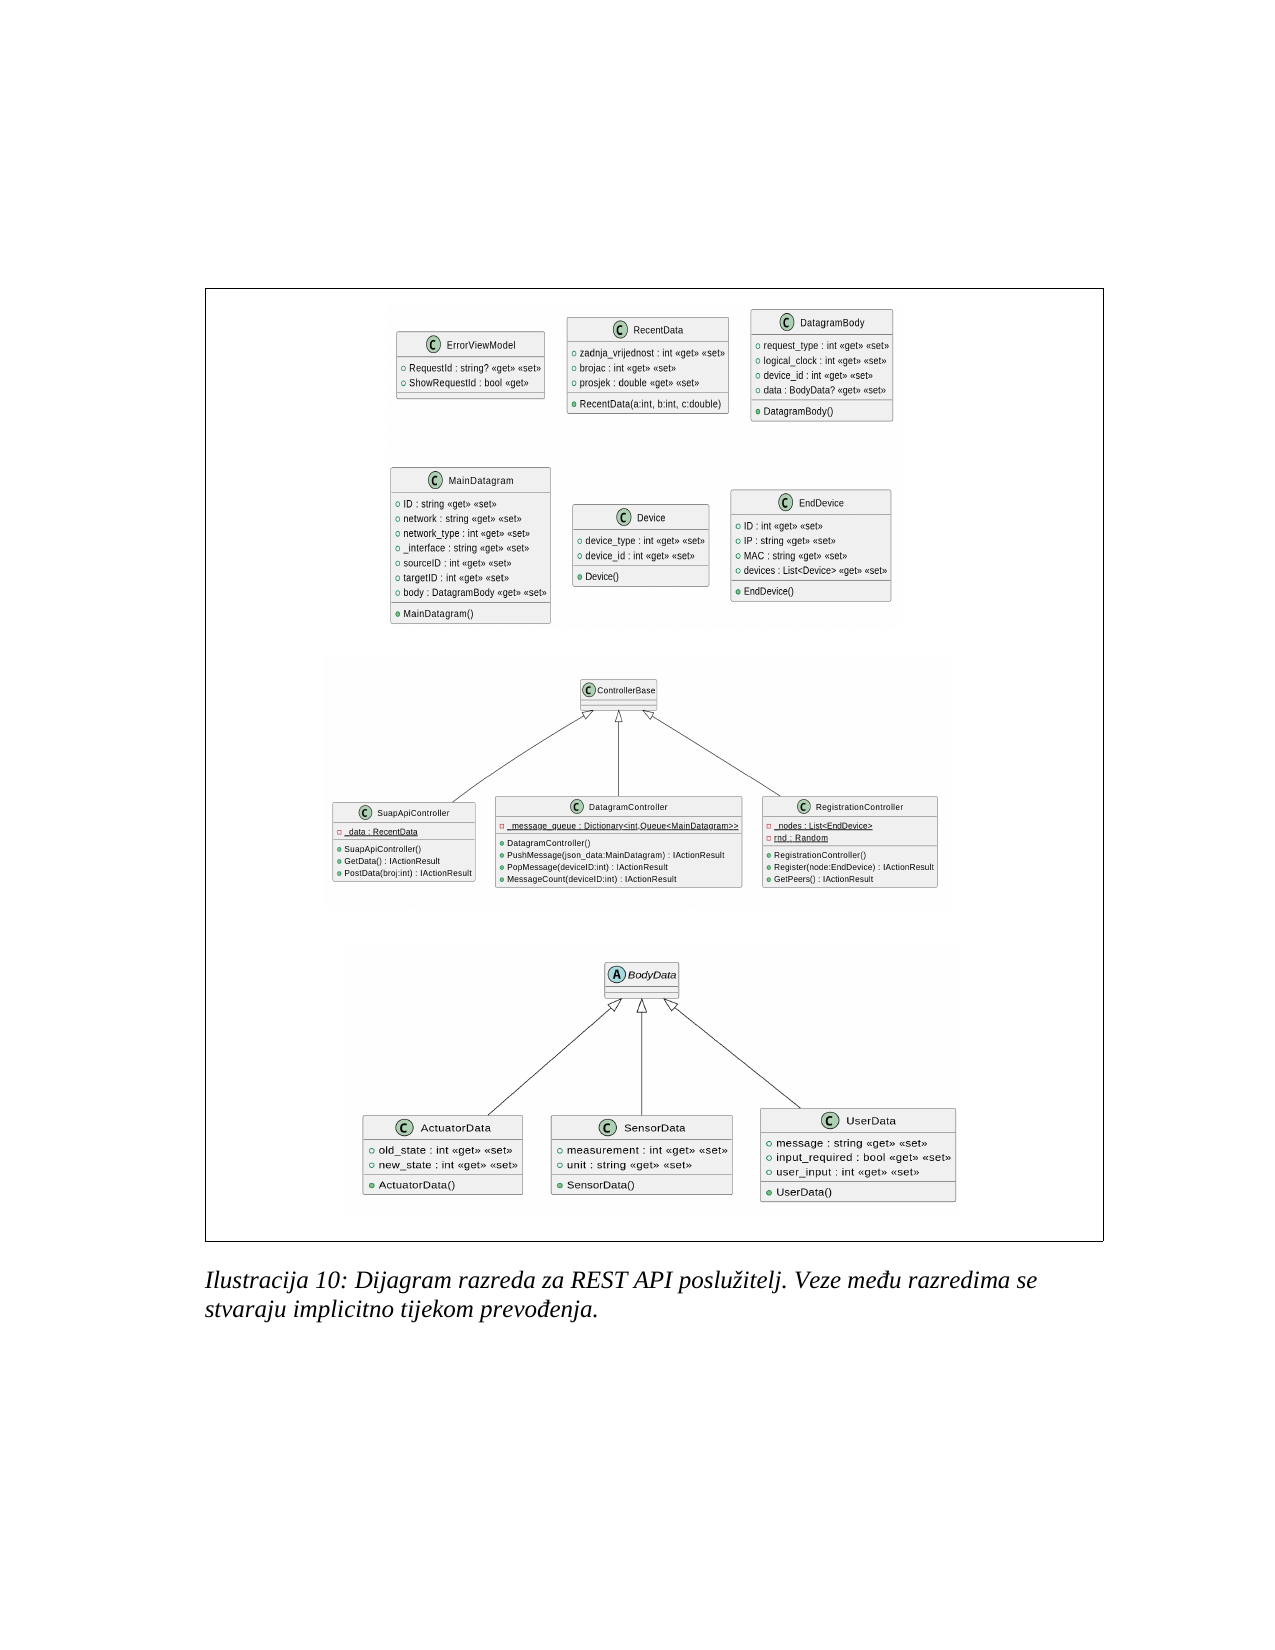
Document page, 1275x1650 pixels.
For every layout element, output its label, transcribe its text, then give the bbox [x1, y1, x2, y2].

text Ilustracija 10: Dijagram razreda za REST API poslužitelj. Veze među razredima se stvaraju implicitno tijekom prevođenja. [204, 289, 1103, 1323]
picture [604, 656, 698, 909]
